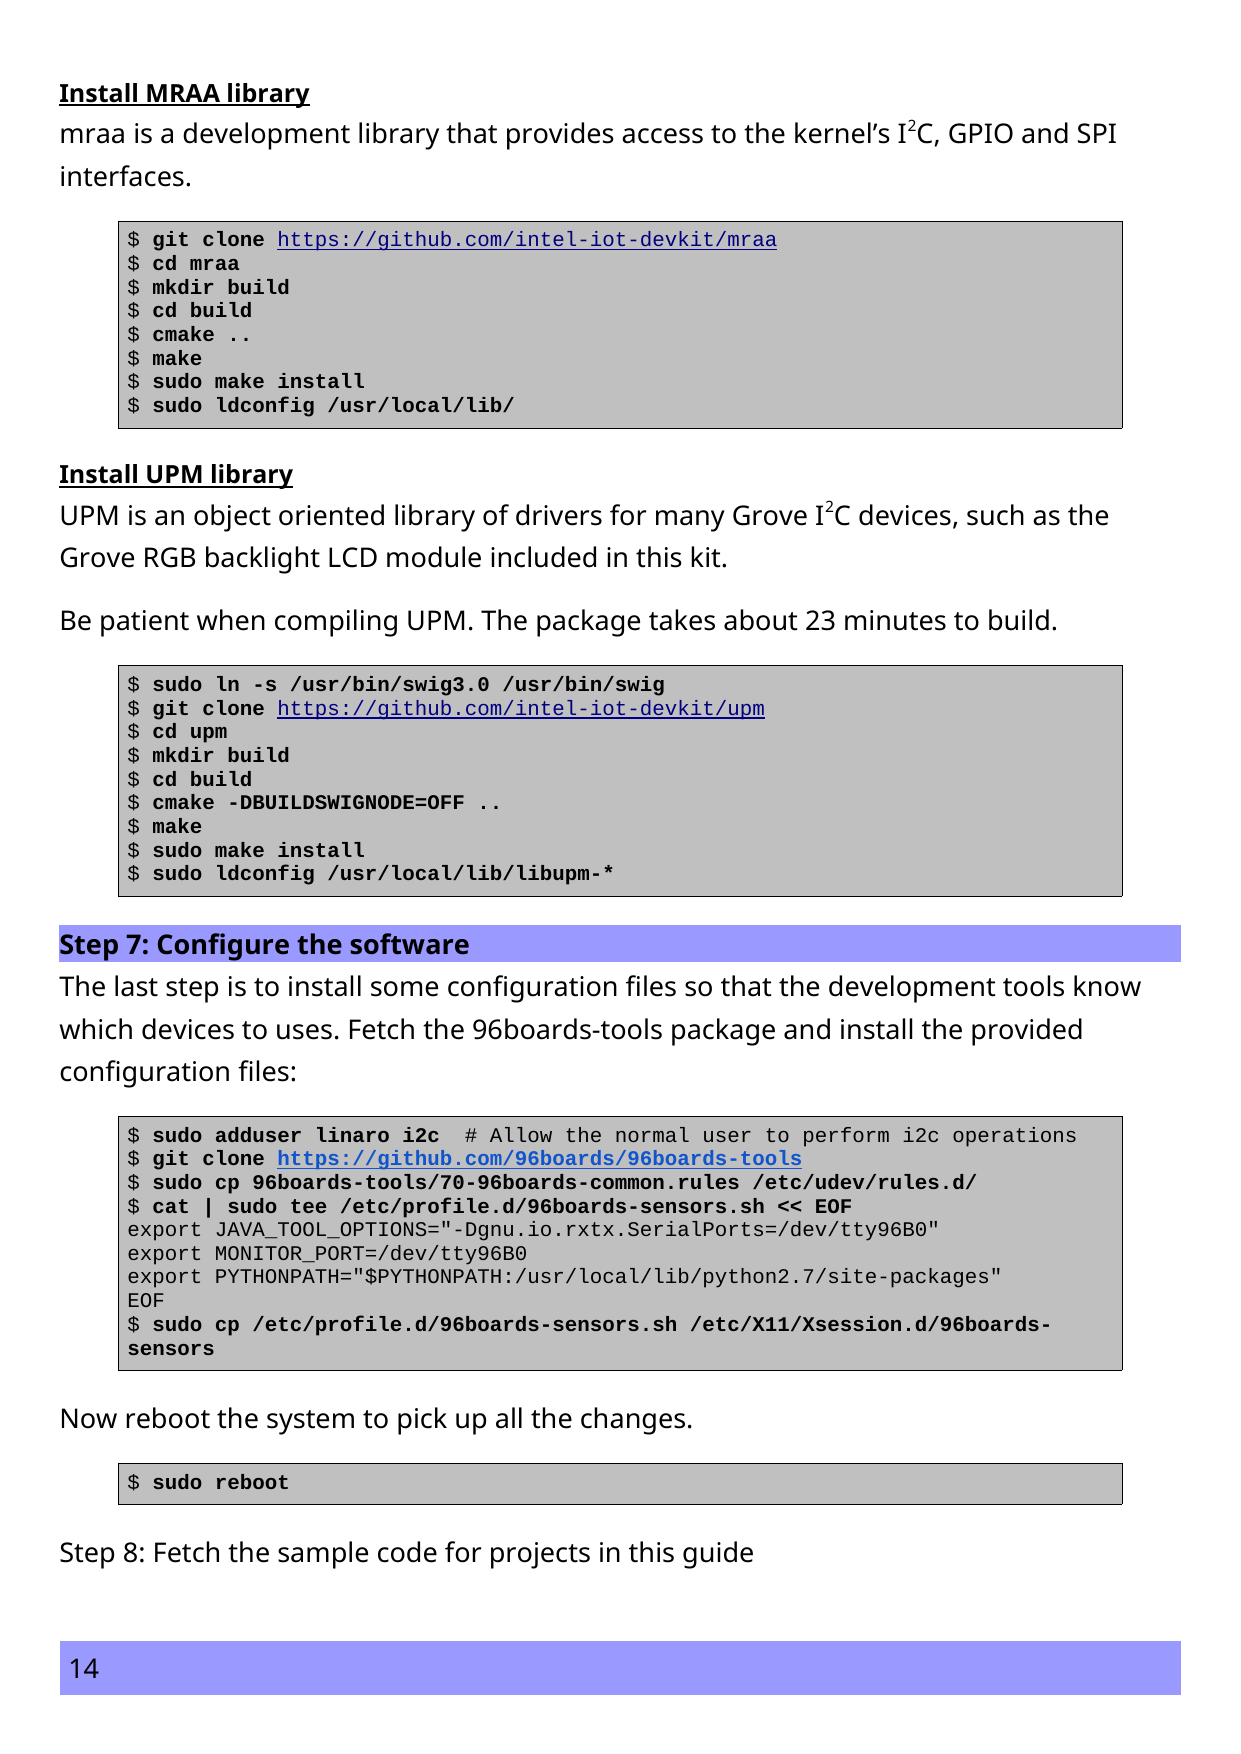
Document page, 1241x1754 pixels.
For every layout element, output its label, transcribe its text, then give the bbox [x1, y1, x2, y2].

text Be patient when compiling UPM. The package takes about 23 minutes to build. [59, 602, 1181, 639]
text export MONITOR_PORT=/dev/tty96B0 [119, 1234, 1122, 1258]
text export PYTHONPATH="$PYTHONPATH:/usr/local/lib/python2.7/site-packages" [119, 1258, 1122, 1281]
text $ git clone https://github.com/96boards/96boards-tools [119, 1139, 1122, 1163]
text The last step is to install some configuration files so that the development tools know which devices to uses. Fetch the 96boards-tools package and install the provided configuration files: [59, 968, 1181, 1089]
text $ git clone https://github.com/intel-iot-devkit/mraa $ cd mraa $ mkdir build $ cd build $ cmake .. $ make $ sudo make install $ sudo ldconfig /usr/local/lib/ [119, 222, 1122, 428]
text mraa is a development library that provides access to the kernel’s I2C, GPIO and SPI interfaces. [59, 115, 1181, 194]
text $ sudo cp /etc/profile.d/96boards-sensors.sh /etc/X11/Xsession.d/96boards-sensors [119, 1305, 1122, 1370]
subtitle Install UPM library [59, 457, 1181, 491]
subtitle Step 7: Configure the software [59, 925, 1181, 962]
text Step 8: Fetch the sample code for projects in this guide [59, 1534, 1181, 1571]
text $ sudo adduser linaro i2c # Allow the normal user to perform i2c operations [119, 1117, 1122, 1139]
text $ sudo ln -s /usr/bin/swig3.0 /usr/bin/swig [119, 666, 1122, 689]
text $ sudo reboot [119, 1464, 1122, 1504]
text $ git clone https://github.com/intel-iot-devkit/upm $ cd upm $ mkdir build $ cd build $ cmake -DBUILDSWIGNODE=OFF .. $ make $ sudo make install $ sudo ldconfig /usr/local/lib/libupm-* [119, 689, 1122, 896]
text $ sudo cp 96boards-tools/70-96boards-common.rules /etc/udev/rules.d/ [119, 1163, 1122, 1187]
subtitle Install MRAA library [59, 76, 1181, 110]
text EOF [119, 1281, 1122, 1305]
text UPM is an object oriented library of drivers for many Grove I2C devices, such as the Grove RGB backlight LCD module included in this kit. [59, 496, 1181, 576]
text export JAVA_TOOL_OPTIONS="-Dgnu.io.rxtx.SerialPorts=/dev/tty96B0" [119, 1210, 1122, 1234]
text Now reboot the system to pick up all the changes. [59, 1399, 1181, 1436]
text $ cat | sudo tee /etc/profile.d/96boards-sensors.sh << EOF [119, 1187, 1122, 1210]
